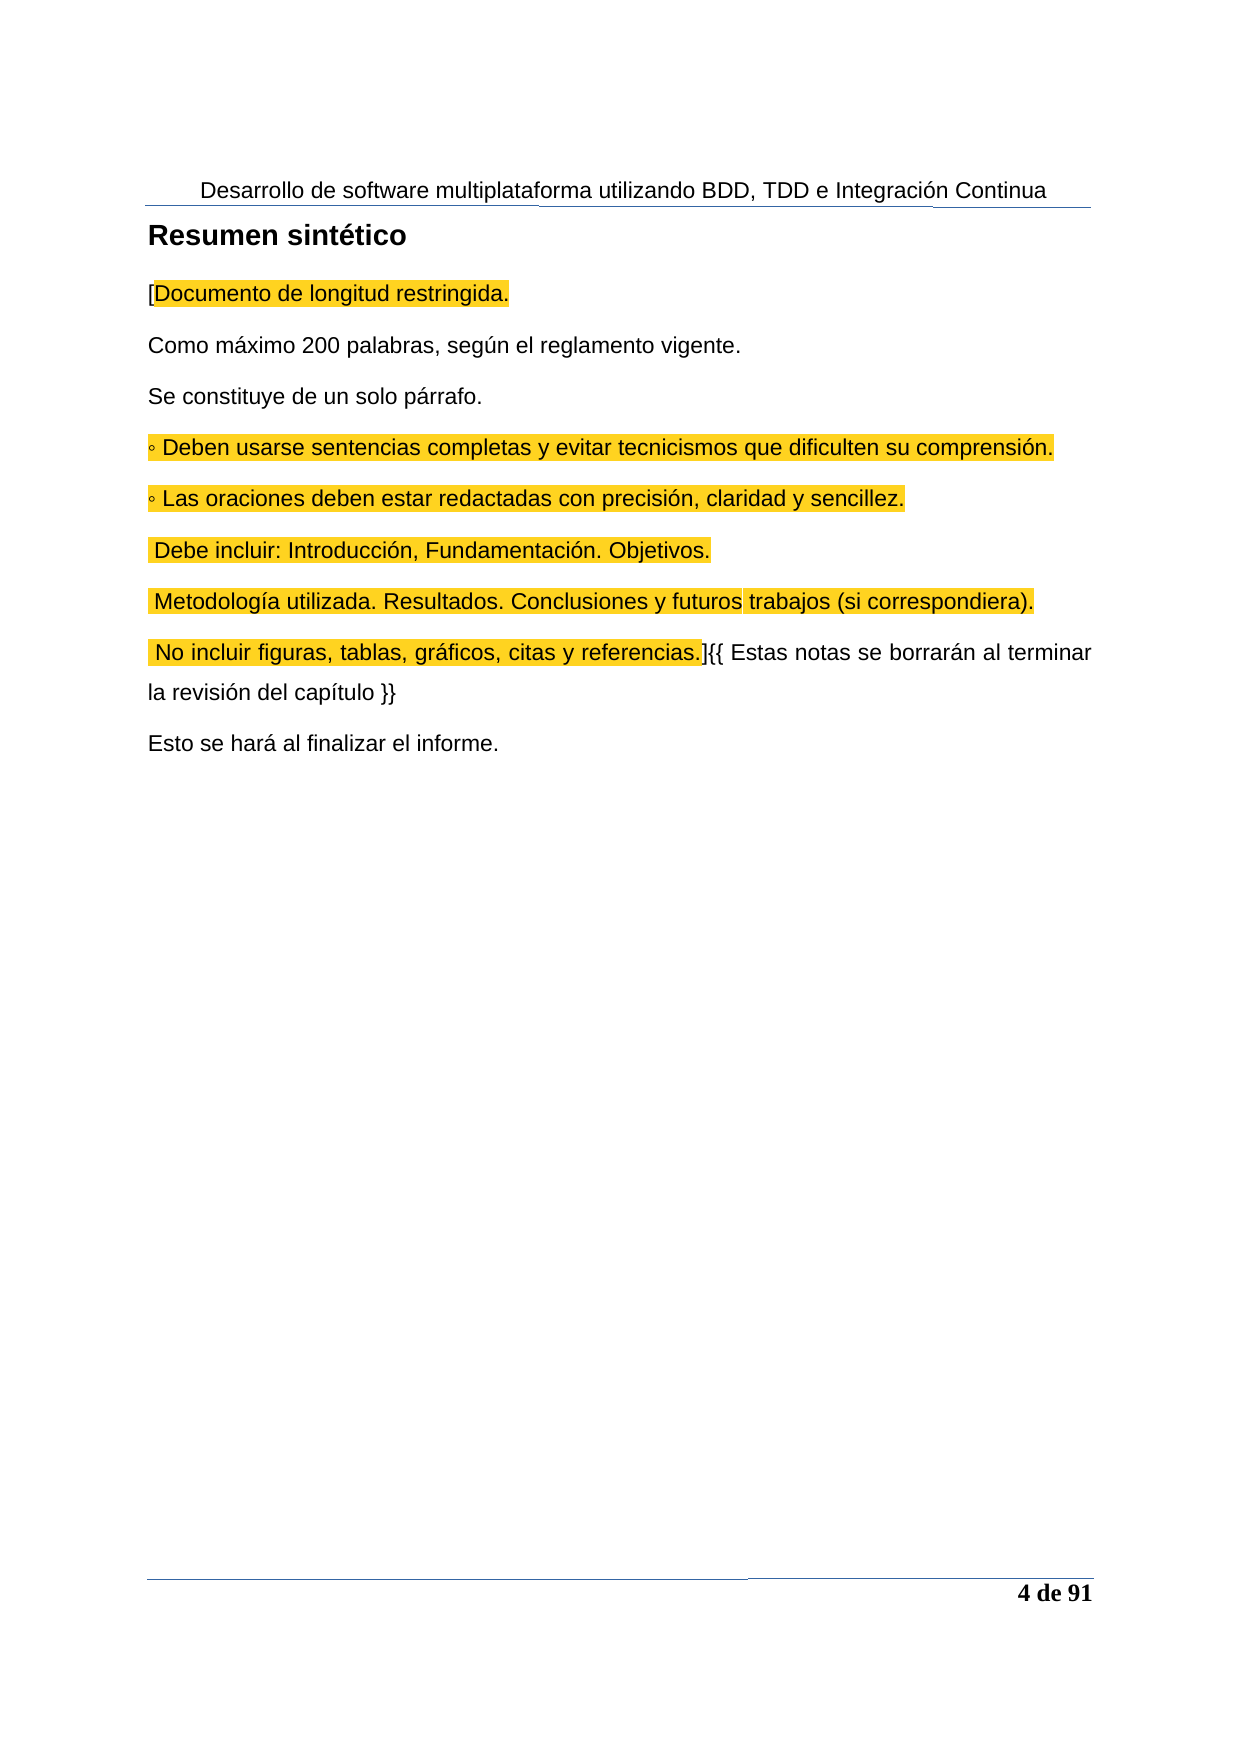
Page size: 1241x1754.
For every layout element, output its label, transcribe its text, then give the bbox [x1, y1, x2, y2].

text Esto se hará al finalizar el informe. [148, 730, 1093, 756]
text ◦ Deben usarse sentencias completas y evitar tecnicismos que dificulten su comprensión. [148, 434, 1093, 461]
text Como máximo 200 palabras, según el reglamento vigente. [148, 332, 1093, 358]
text Resumen sintético [148, 218, 1093, 252]
text No incluir figuras, tablas, gráficos, citas y referencias.]{{ Estas notas se borrarán al terminar la revisión del capítulo }} [148, 639, 1093, 705]
text ◦ Las oraciones deben estar redactadas con precisión, claridad y sencillez. [148, 485, 1093, 512]
text Debe incluir: Introducción, Fundamentación. Objetivos. [148, 537, 1093, 563]
text Metodología utilizada. Resultados. Conclusiones y futuros trabajos (si correspondiera). [148, 588, 1093, 614]
text Se constituye de un solo párrafo. [148, 383, 1093, 409]
text [Documento de longitud restringida. [148, 280, 1093, 307]
